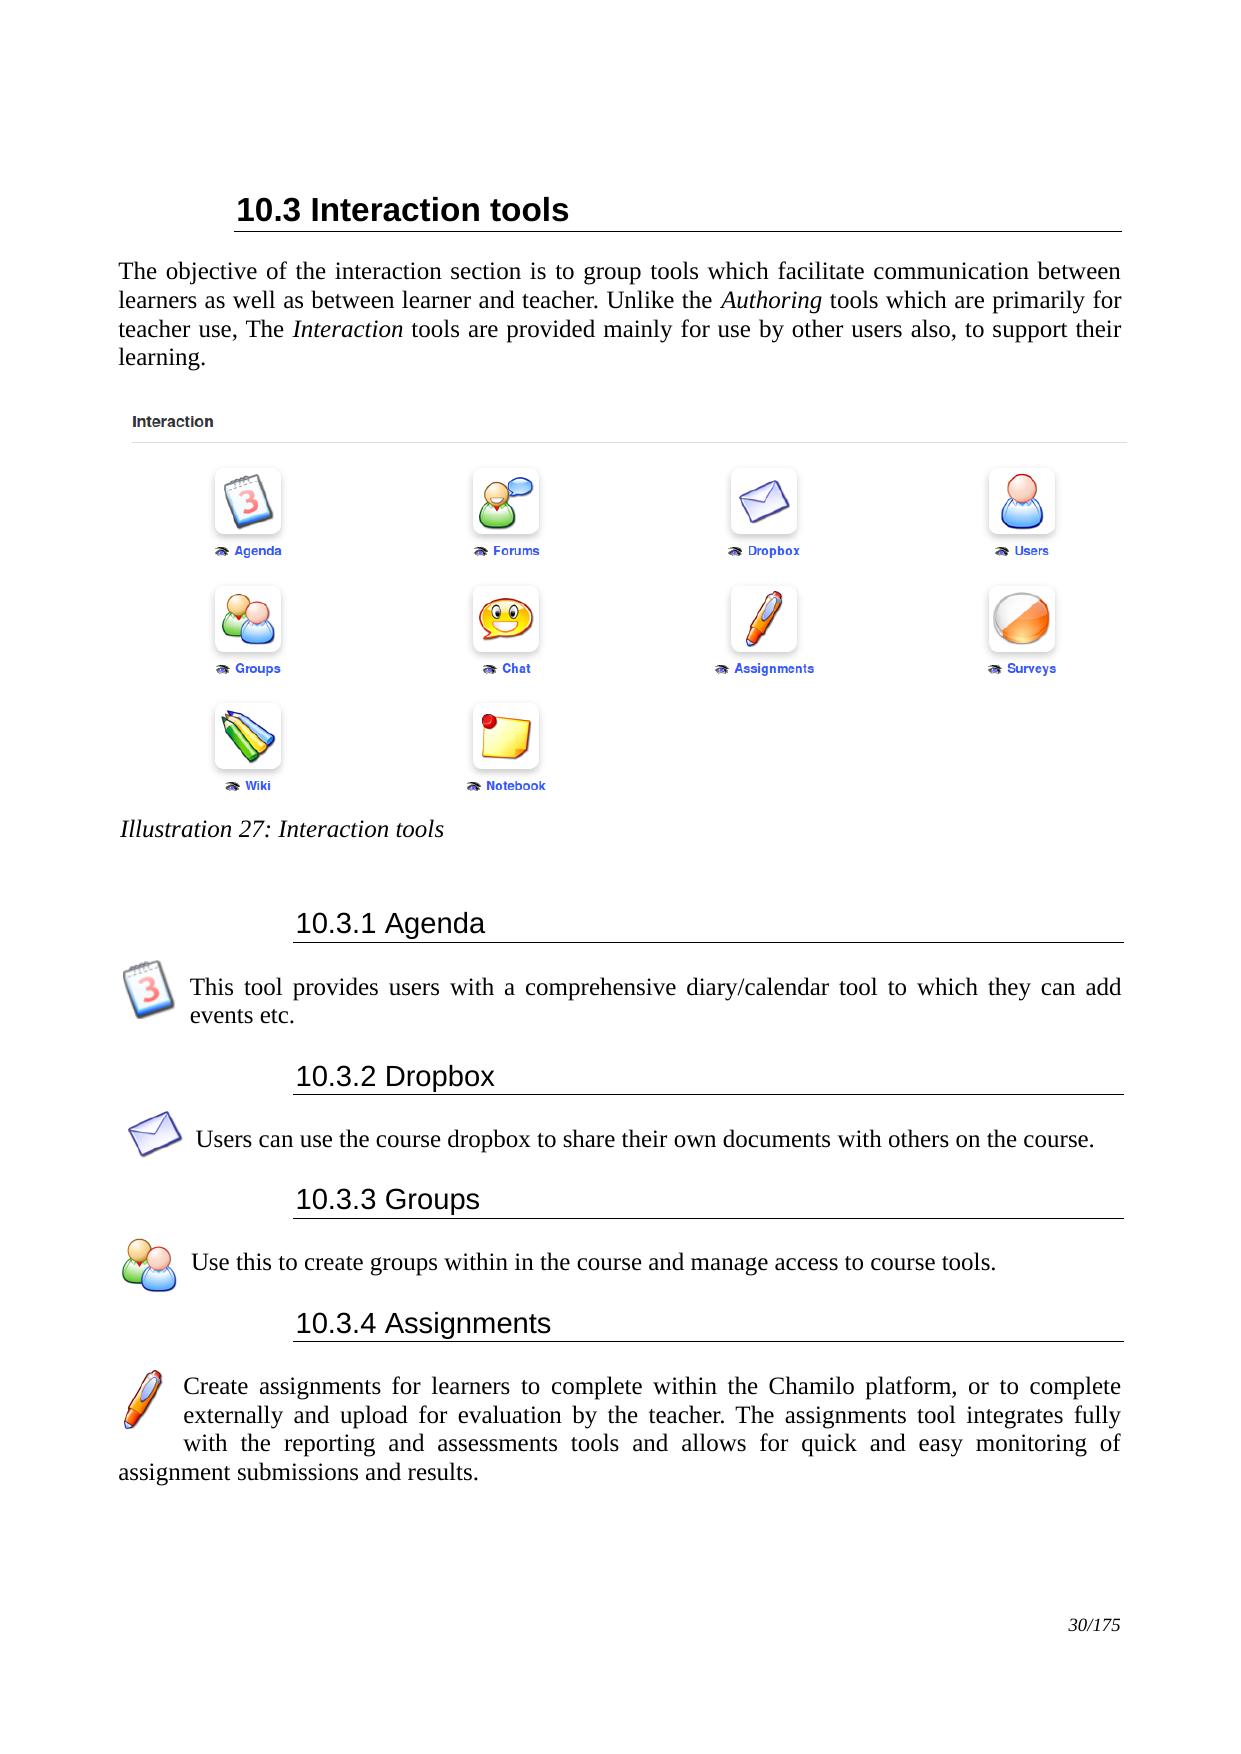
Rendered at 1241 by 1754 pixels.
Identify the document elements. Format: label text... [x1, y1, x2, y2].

text Users can use the course dropbox to share their own documents with others on the course. [184, 1124, 1122, 1153]
subtitle Agenda [293, 906, 1124, 942]
text This tool provides users with a comprehensive diary/calendar tool to which they can add events etc. [118, 972, 1122, 1029]
subtitle Interaction tools [234, 190, 1122, 231]
subtitle Dropbox [293, 1059, 1124, 1094]
text Illustration 27: Interaction tools [120, 814, 1120, 842]
text Use this to create groups within in the course and manage access to course tools. [179, 1247, 1122, 1276]
picture [113, 401, 1128, 814]
picture [112, 1369, 172, 1429]
subtitle Groups [293, 1182, 1124, 1218]
text Create assignments for learners to complete within the Chamilo platform, or to complete externally and upload for evaluation by the teacher. The assignments tool integrates fully with the reporting and assessments tools and allows for quick and easy monitoring of assignment submissions and results. [118, 1371, 1122, 1486]
subtitle Assignments [293, 1306, 1124, 1341]
picture [124, 1103, 184, 1163]
picture [120, 1235, 179, 1295]
text The objective of the interaction section is to group tools which facilitate communication between learners as well as between learner and teacher. Unlike the Authoring tools which are primarily for teacher use, The Interaction tools are provided mainly for use by other users also, to support their learning. [118, 256, 1122, 371]
picture [118, 959, 178, 1019]
